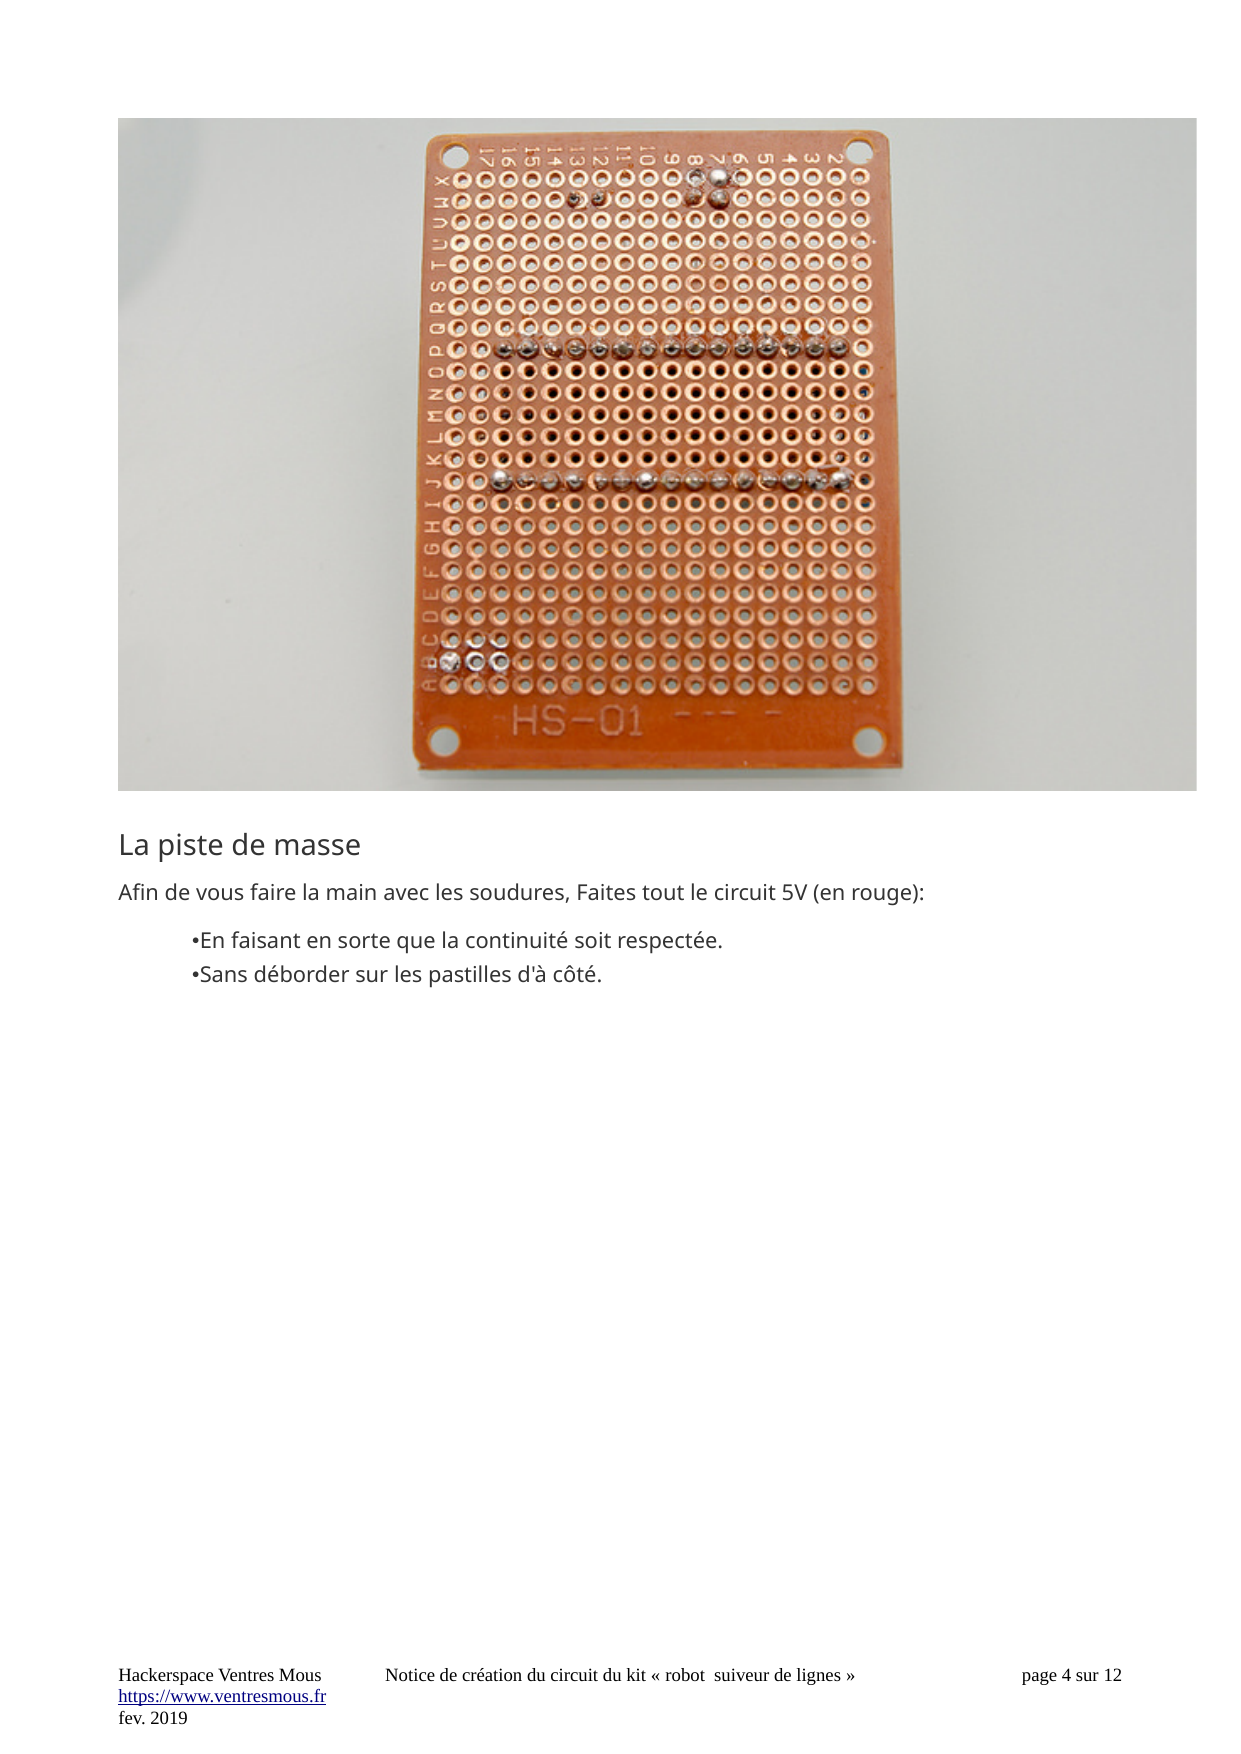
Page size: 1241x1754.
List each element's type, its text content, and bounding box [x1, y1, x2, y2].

picture [118, 118, 1197, 791]
subtitle La piste de masse [118, 824, 1122, 864]
list Sans déborder sur les pastilles d'à côté. [118, 959, 1122, 989]
text Afin de vous faire la main avec les soudures, Faites tout le circuit 5V (en rouge): [118, 876, 1122, 906]
list En faisant en sorte que la continuité soit respectée. [118, 925, 1122, 955]
